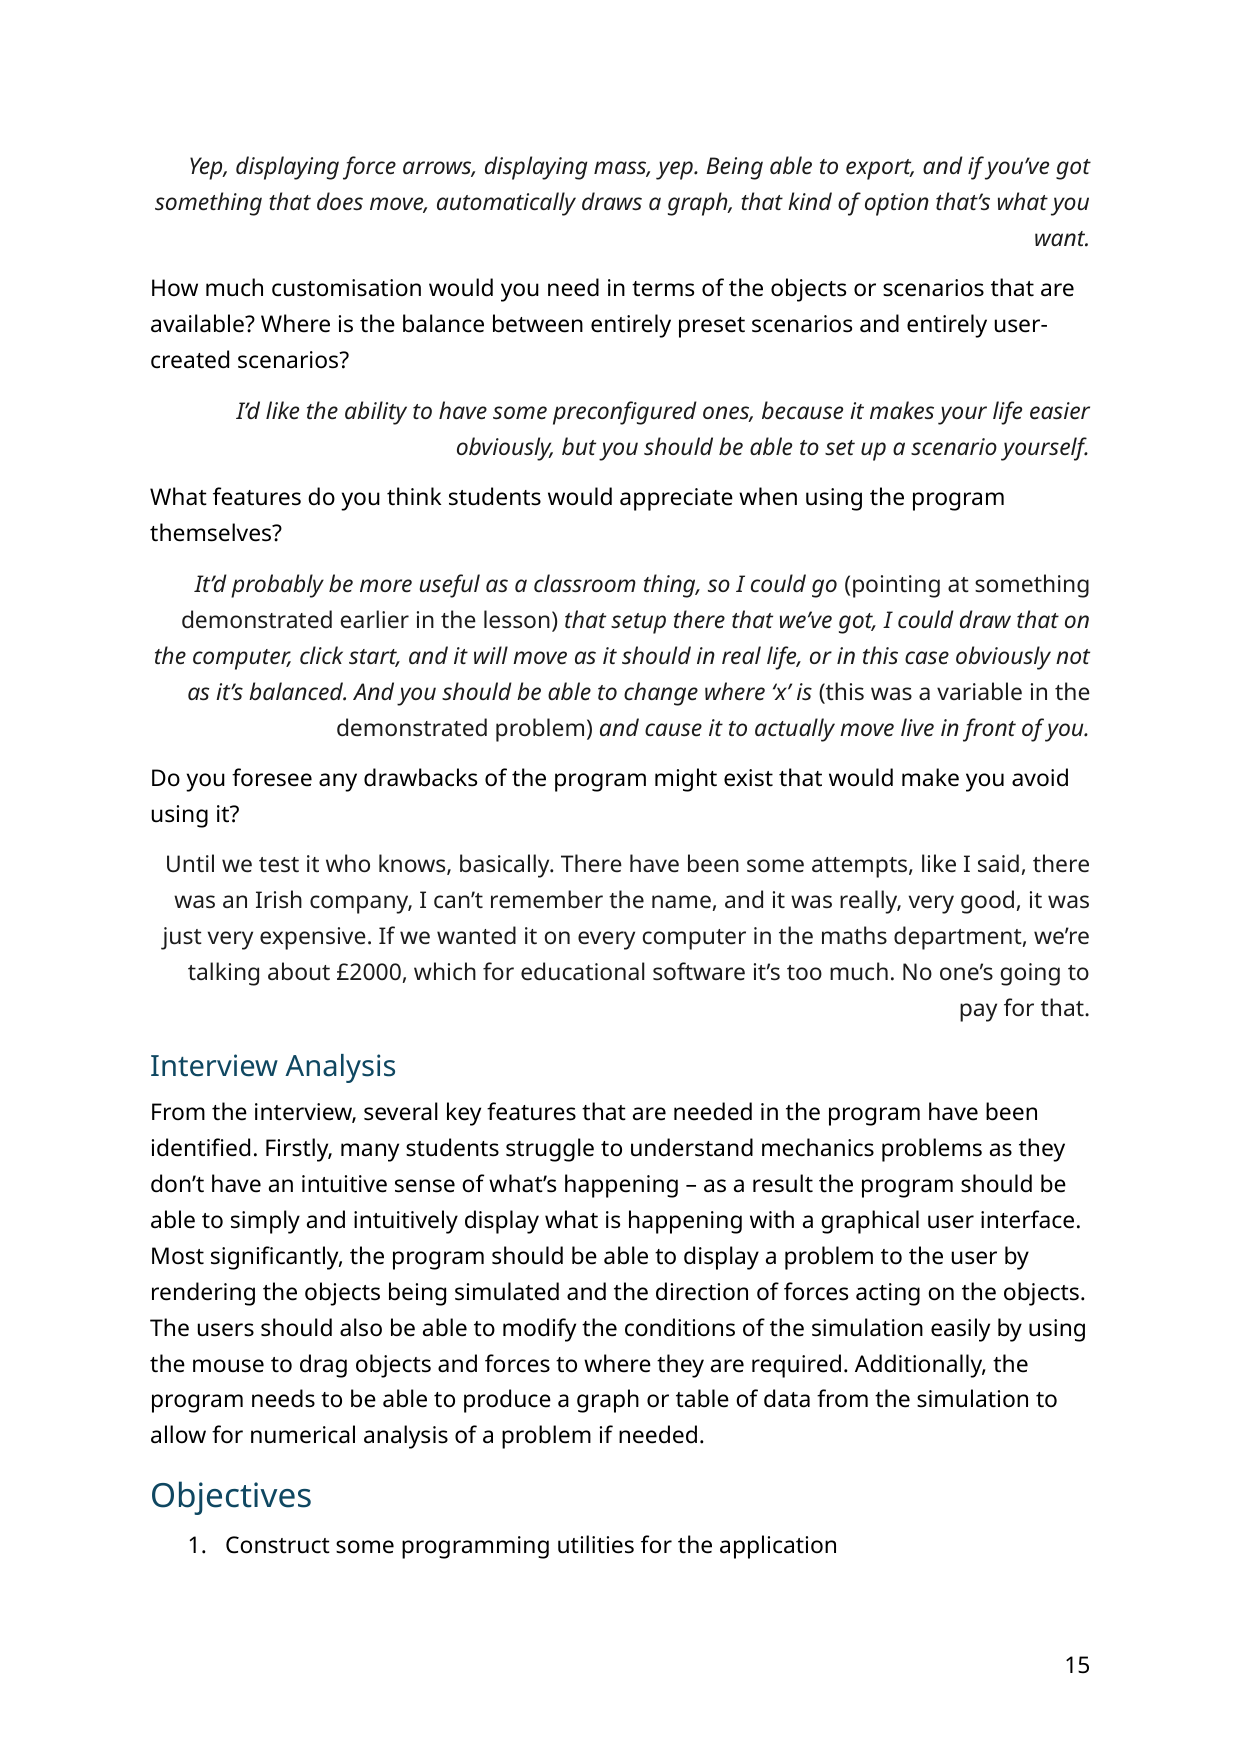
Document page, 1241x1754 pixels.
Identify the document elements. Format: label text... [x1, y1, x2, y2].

text What features do you think students would appreciate when using the program themselves? [150, 481, 1090, 548]
list Construct some programming utilities for the application [187, 1529, 1090, 1561]
text It’d probably be more useful as a classroom thing, so I could go (pointing at something demonstrated earlier in the lesson) that setup there that we’ve got, I could draw that on the computer, click start, and it will move as it should in real life, or in this case obviously not as it’s balanced. And you should be able to change where ‘x’ is (this was a variable in the demonstrated problem) and cause it to actually move live in front of you. [150, 568, 1090, 743]
text From the interview, several key features that are needed in the program have been identified. Firstly, many students struggle to understand mechanics problems as they don’t have an intuitive sense of what’s happening – as a result the program should be able to simply and intuitively display what is happening with a graphical user interface. Most significantly, the program should be able to display a problem to the user by rendering the objects being simulated and the direction of forces acting on the objects. The users should also be able to modify the conditions of the simulation easily by using the mouse to drag objects and forces to where they are required. Additionally, the program needs to be able to produce a graph or table of data from the simulation to allow for numerical analysis of a problem if needed. [150, 1096, 1090, 1451]
subtitle Interview Analysis [150, 1045, 1090, 1084]
subtitle Objectives [150, 1472, 1090, 1517]
text I’d like the ability to have some preconfigured ones, because it makes your life easier obviously, but you should be able to set up a scenario yourself. [150, 395, 1090, 462]
text Yep, displaying force arrows, displaying mass, yep. Being able to export, and if you’ve got something that does move, automatically draws a graph, that kind of option that’s what you want. [150, 150, 1090, 253]
text Do you foresee any drawbacks of the program might exist that would make you avoid using it? [150, 762, 1090, 829]
text How much customisation would you need in terms of the objects or scenarios that are available? Where is the balance between entirely preset scenarios and entirely user-created scenarios? [150, 272, 1090, 376]
text Until we test it who knows, basically. There have been some attempts, like I said, there was an Irish company, I can’t remember the name, and it was really, very good, it was just very expensive. If we wanted it on every computer in the maths department, we’re talking about £2000, which for educational software it’s too much. No one’s going to pay for that. [150, 848, 1090, 1023]
